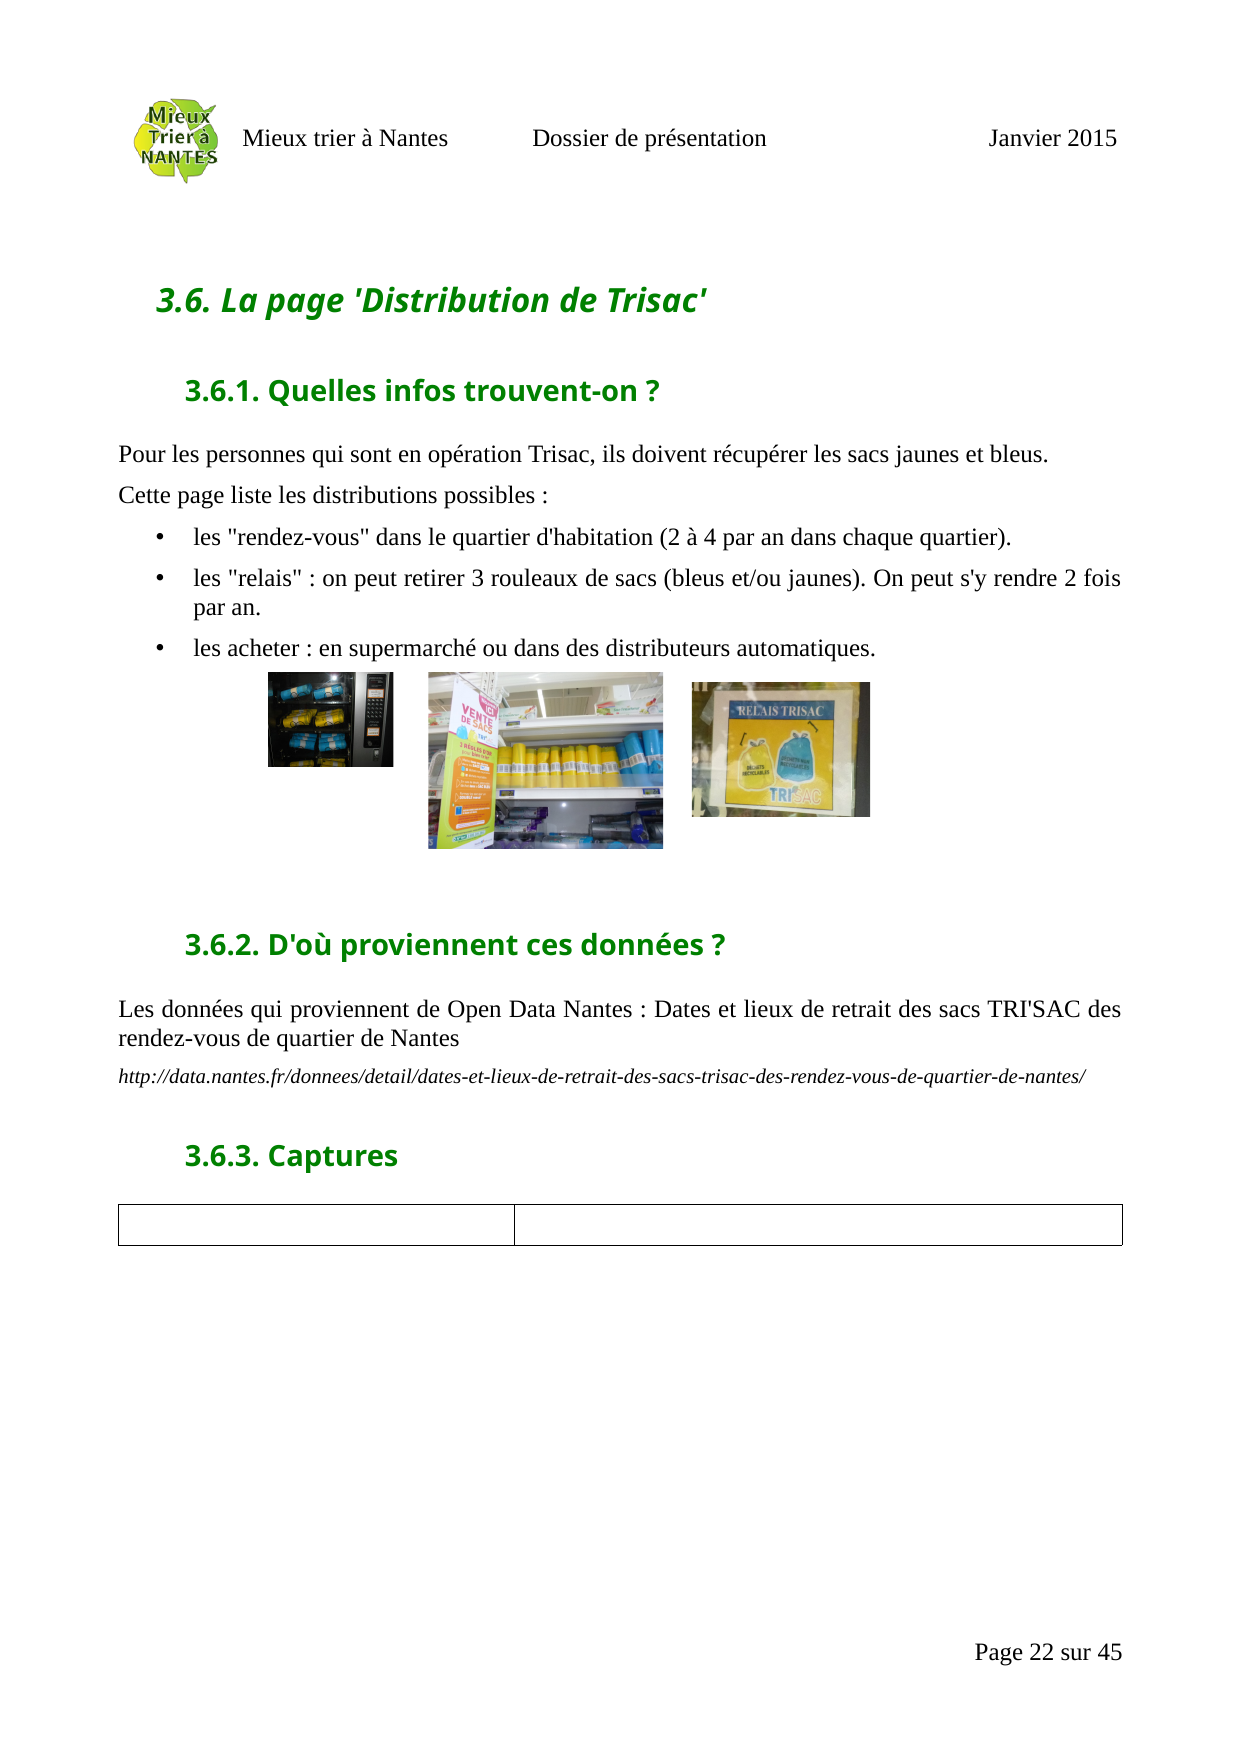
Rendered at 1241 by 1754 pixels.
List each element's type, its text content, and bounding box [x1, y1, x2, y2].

table_header [515, 1205, 1122, 1245]
text Cette page liste les distributions possibles : [118, 480, 1122, 509]
list les "relais" : on peut retirer 3 rouleaux de sacs (bleus et/ou jaunes). On peut s'y rendre 2 fois par an. [156, 563, 1122, 620]
subtitle D'où proviennent ces données ? [148, 925, 1122, 964]
table_header [119, 1205, 514, 1245]
picture [268, 672, 394, 767]
subtitle Quelles infos trouvent-on ? [148, 370, 1122, 410]
text http://data.nantes.fr/donnees/detail/dates-et-lieux-de-retrait-des-sacs-trisac-des-rendez-vous-de-quartier-de-nantes/ [118, 1064, 1122, 1088]
list les "rendez-vous" dans le quartier d'habitation (2 à 4 par an dans chaque quartier). [156, 522, 1122, 550]
picture [691, 682, 871, 817]
subtitle La page 'Distribution de Trisac' [148, 277, 1122, 323]
subtitle Captures [148, 1135, 1122, 1175]
picture [131, 95, 221, 185]
picture [428, 672, 664, 849]
text Les données qui proviennent de Open Data Nantes : Dates et lieux de retrait des sacs TRI'SAC des rendez-vous de quartier de Nantes [118, 994, 1122, 1051]
list les acheter : en supermarché ou dans des distributeurs automatiques. [156, 633, 1122, 662]
text Pour les personnes qui sont en opération Trisac, ils doivent récupérer les sacs jaunes et bleus. [118, 439, 1122, 468]
